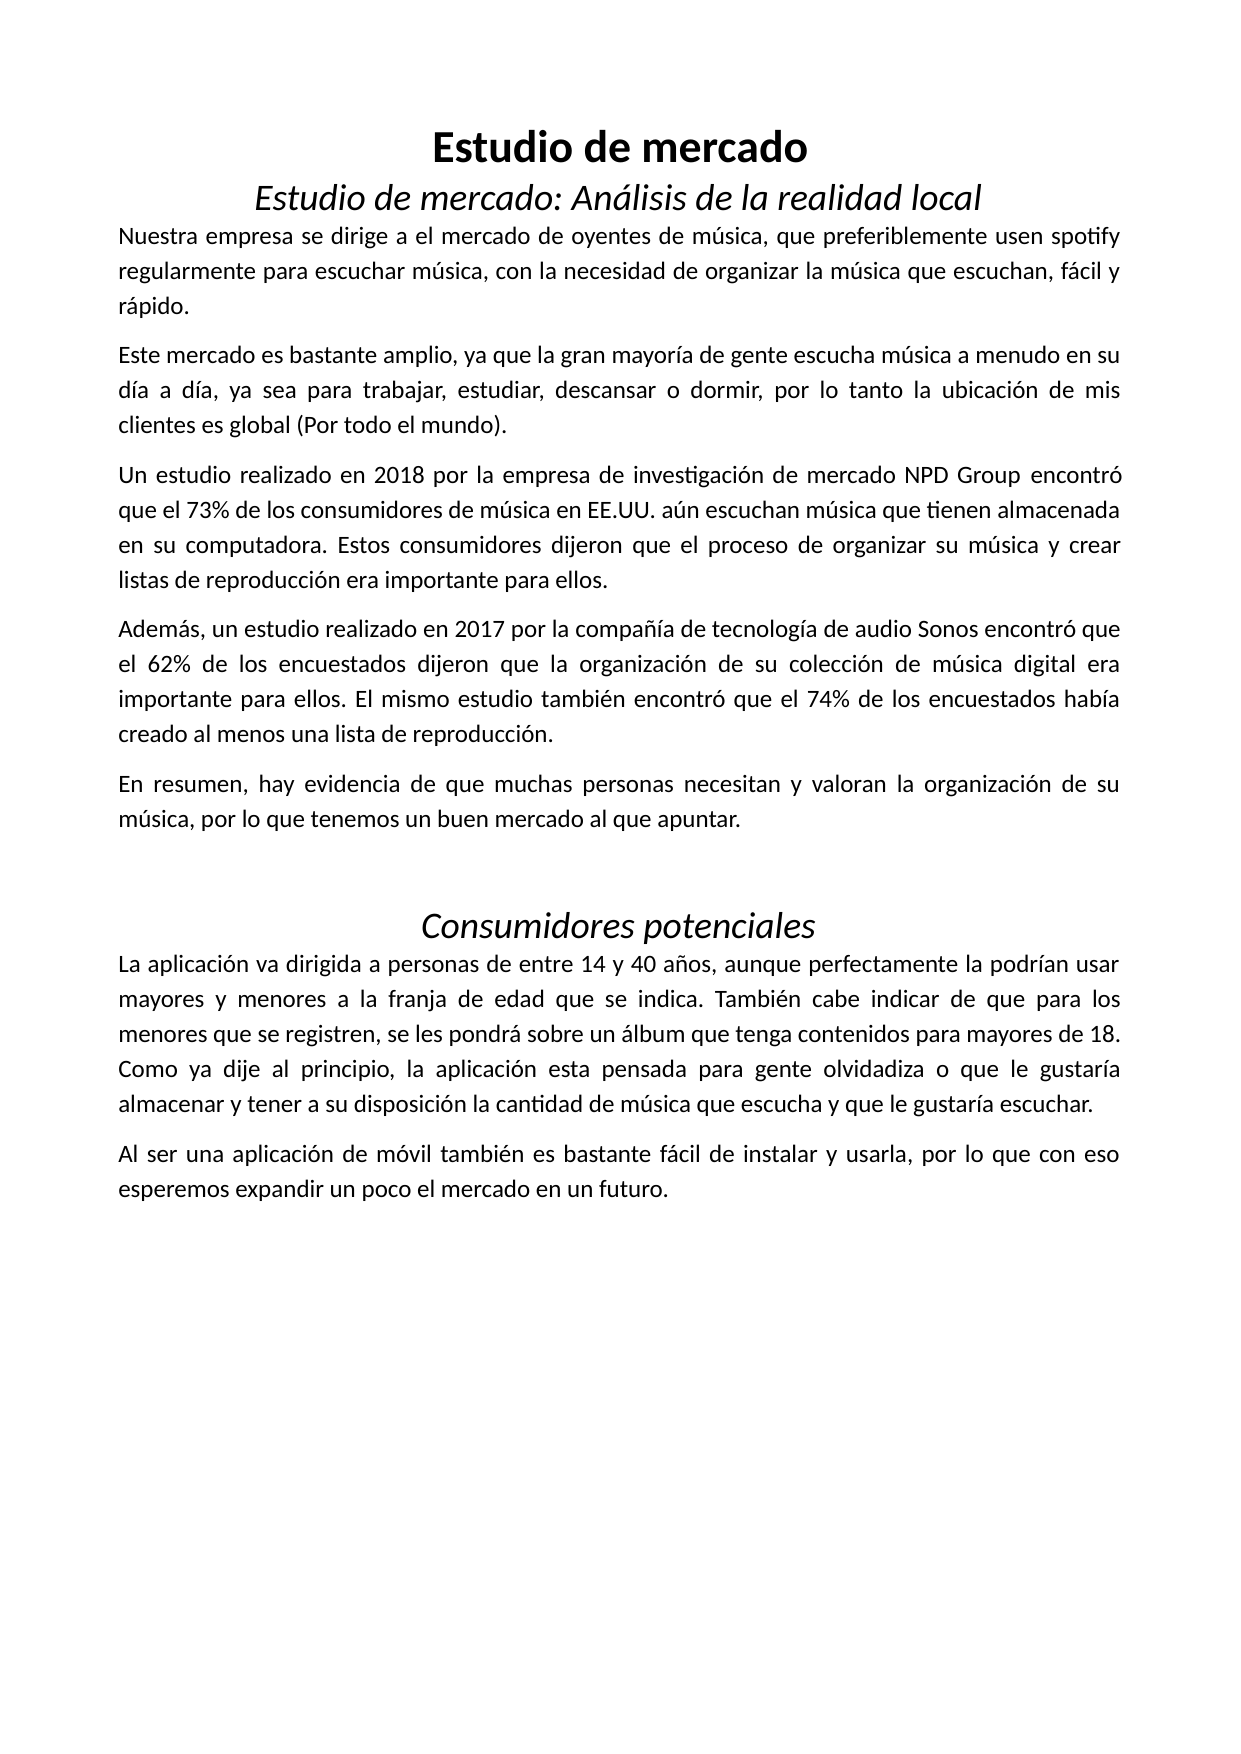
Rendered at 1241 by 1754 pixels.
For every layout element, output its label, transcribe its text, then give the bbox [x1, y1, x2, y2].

text Un estudio realizado en 2018 por la empresa de investigación de mercado NPD Group encontró que el 73% de los consumidores de música en EE.UU. aún escuchan música que tienen almacenada en su computadora. Estos consumidores dijeron que el proceso de organizar su música y crear listas de reproducción era importante para ellos. [118, 459, 1122, 594]
text La aplicación va dirigida a personas de entre 14 y 40 años, aunque perfectamente la podrían usar mayores y menores a la franja de edad que se indica. También cabe indicar de que para los menores que se registren, se les pondrá sobre un álbum que tenga contenidos para mayores de 18. Como ya dije al principio, la aplicación esta pensada para gente olvidadiza o que le gustaría almacenar y tener a su disposición la cantidad de música que escucha y que le gustaría escuchar. [118, 948, 1122, 1119]
text Consumidores potenciales [118, 902, 1122, 948]
text Estudio de mercado [118, 118, 1122, 174]
text Al ser una aplicación de móvil también es bastante fácil de instalar y usarla, por lo que con eso esperemos expandir un poco el mercado en un futuro. [118, 1138, 1122, 1203]
text Nuestra empresa se dirige a el mercado de oyentes de música, que preferiblemente usen spotify regularmente para escuchar música, con la necesidad de organizar la música que escuchan, fácil y rápido. [118, 220, 1122, 320]
text Estudio de mercado: Análisis de la realidad local [118, 174, 1122, 220]
text Además, un estudio realizado en 2017 por la compañía de tecnología de audio Sonos encontró que el 62% de los encuestados dijeron que la organización de su colección de música digital era importante para ellos. El mismo estudio también encontró que el 74% de los encuestados había creado al menos una lista de reproducción. [118, 614, 1122, 749]
text En resumen, hay evidencia de que muchas personas necesitan y valoran la organización de su música, por lo que tenemos un buen mercado al que apuntar. [118, 768, 1122, 834]
text Este mercado es bastante amplio, ya que la gran mayoría de gente escucha música a menudo en su día a día, ya sea para trabajar, estudiar, descansar o dormir, por lo tanto la ubicación de mis clientes es global (Por todo el mundo). [118, 339, 1122, 440]
